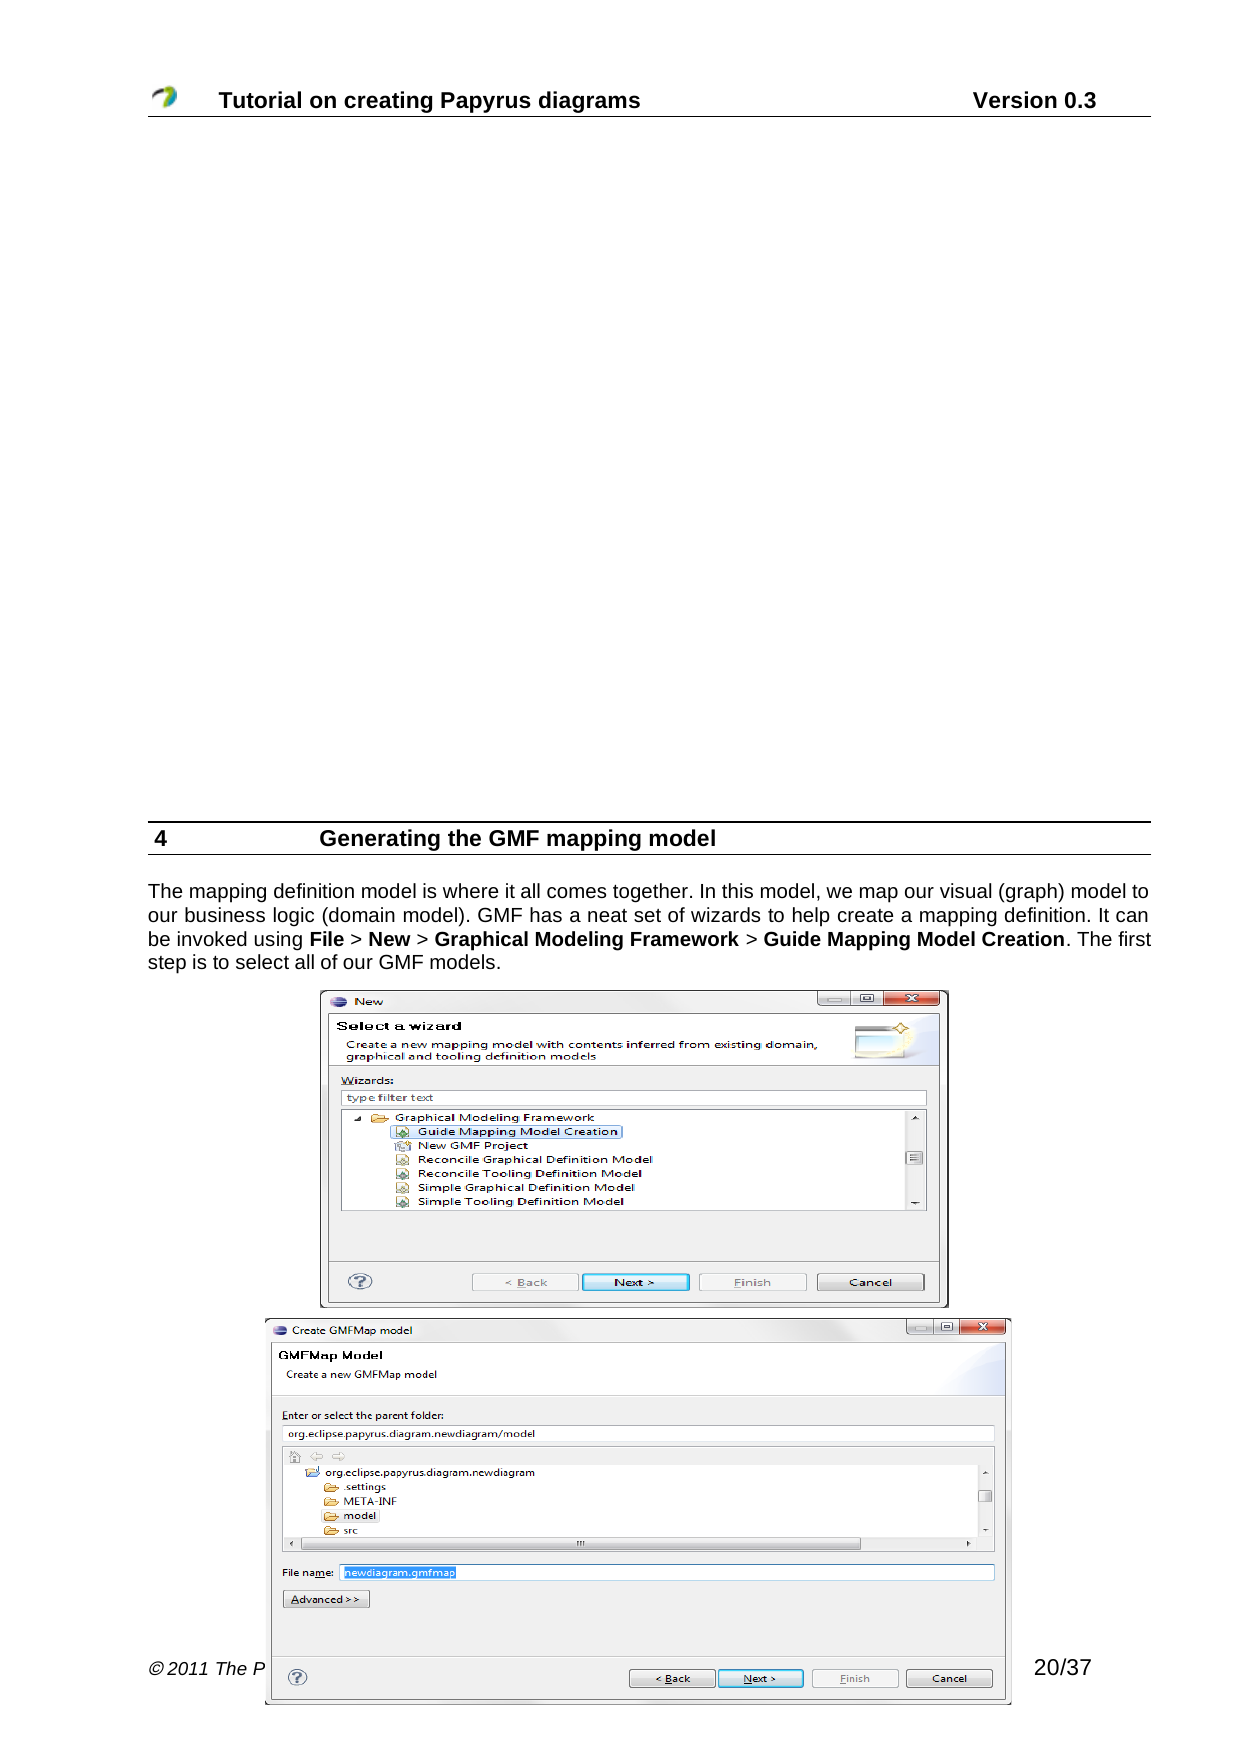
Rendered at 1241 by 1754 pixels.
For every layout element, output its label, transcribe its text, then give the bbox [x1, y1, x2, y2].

picture [152, 84, 177, 110]
text The mapping definition model is where it all comes together. In this model, we map our visual (graph) model to our business logic (domain model). GMF has a neat set of wizards to help create a mapping definition. It can be invoked using File > New > Graphical Modeling Framework > Guide Mapping Model Creation. The first step is to select all of our GMF models. [148, 880, 1151, 974]
subtitle Generating the GMF mapping model [148, 823, 1151, 854]
picture [265, 1318, 1012, 1705]
picture [320, 990, 949, 1308]
